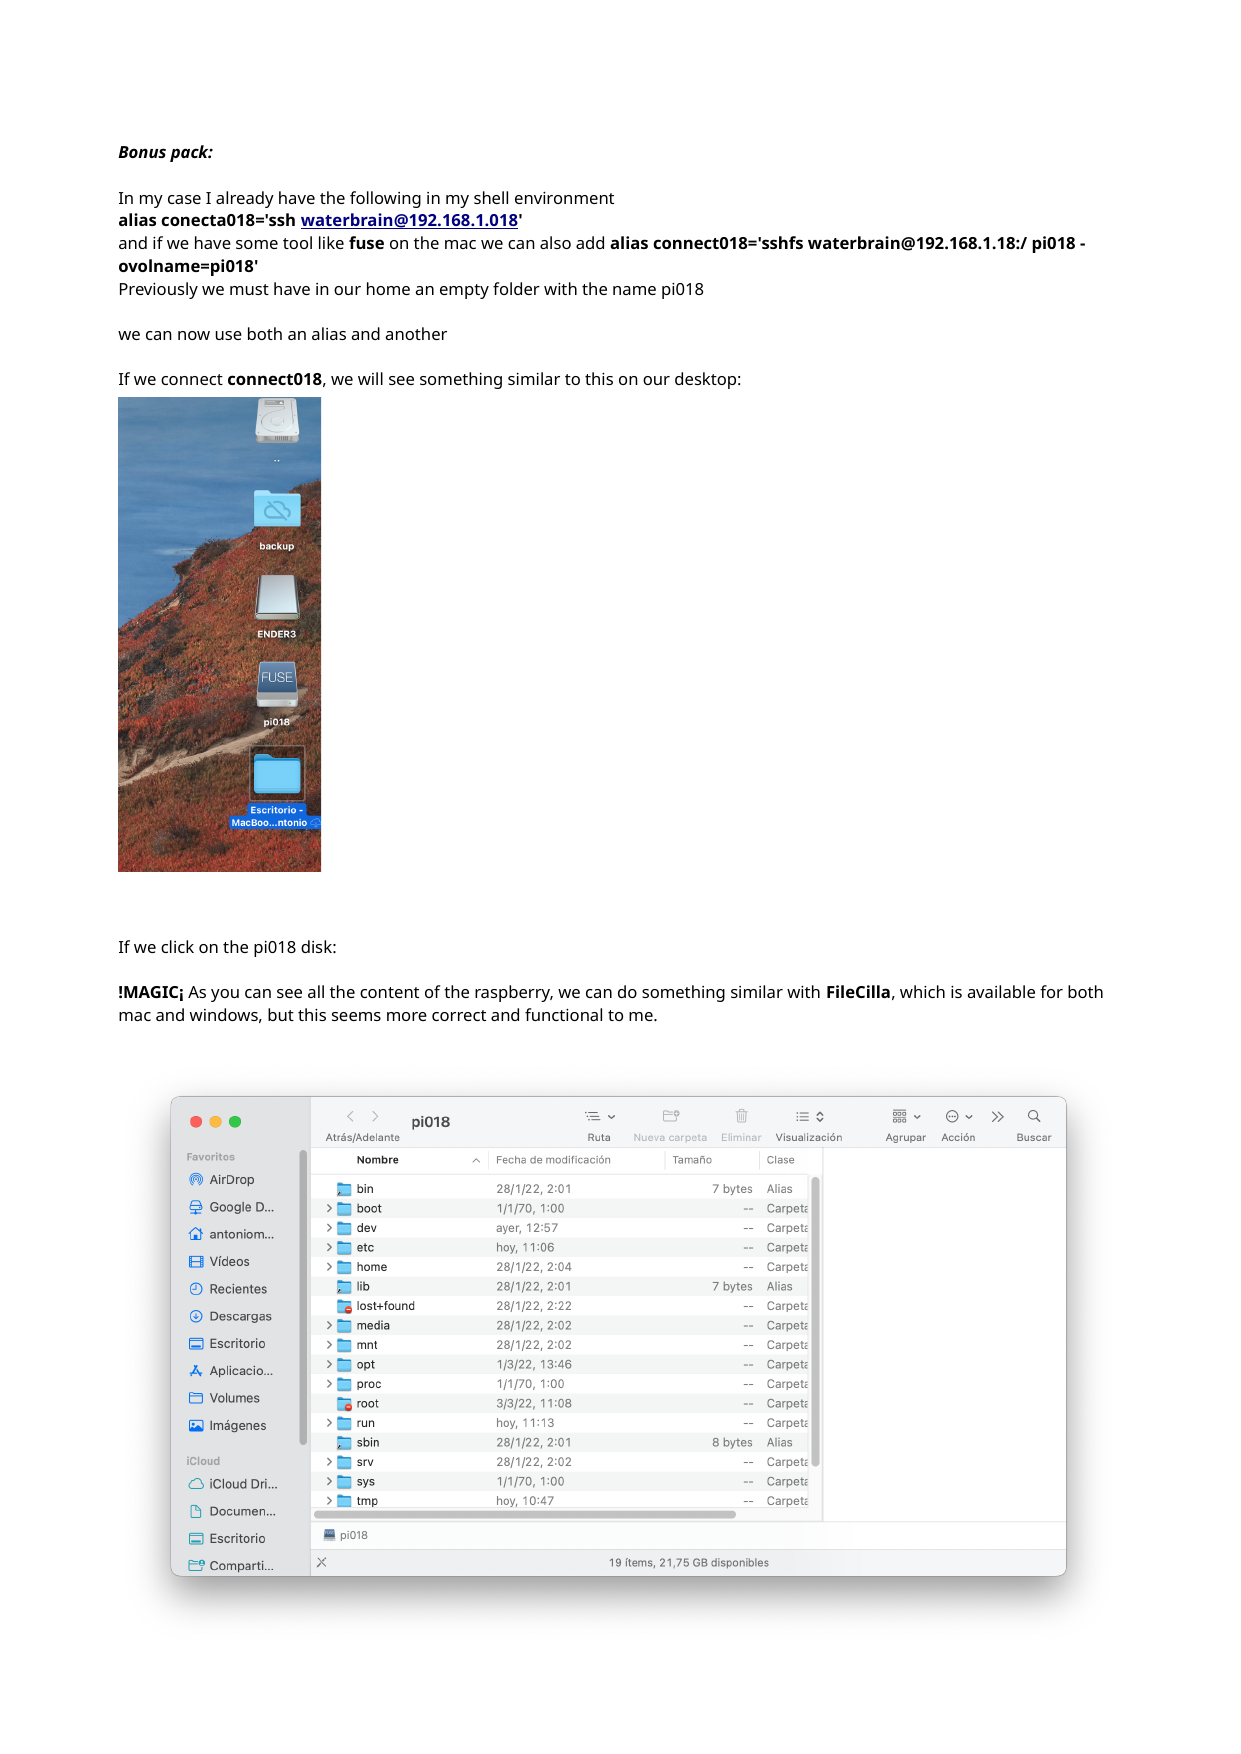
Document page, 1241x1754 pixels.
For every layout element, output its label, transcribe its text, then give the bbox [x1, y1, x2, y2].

picture [116, 1060, 1121, 1648]
text we can now use both an alias and another [118, 322, 1122, 345]
text Previously we must have in our home an empty folder with the name pi018 [118, 277, 1122, 300]
picture [118, 397, 322, 872]
text If we click on the pi018 disk: [118, 936, 1122, 958]
text If we connect connect018, we will see something similar to this on our desktop: [118, 368, 1122, 391]
text and if we have some tool like fuse on the mac we can also add alias connect018='sshfs waterbrain@192.168.1.18:/ pi018 -ovolname=pi018' [118, 232, 1122, 277]
text alias conecta018='ssh waterbrain@192.168.1.018' [118, 209, 1122, 232]
text In my case I already have the following in my shell environment [118, 186, 1122, 209]
text Bonus pack: [118, 141, 1122, 163]
text !MAGIC¡ As you can see all the content of the raspberry, we can do something similar with FileCilla, which is available for both mac and windows, but this seems more correct and functional to me. [118, 981, 1122, 1026]
